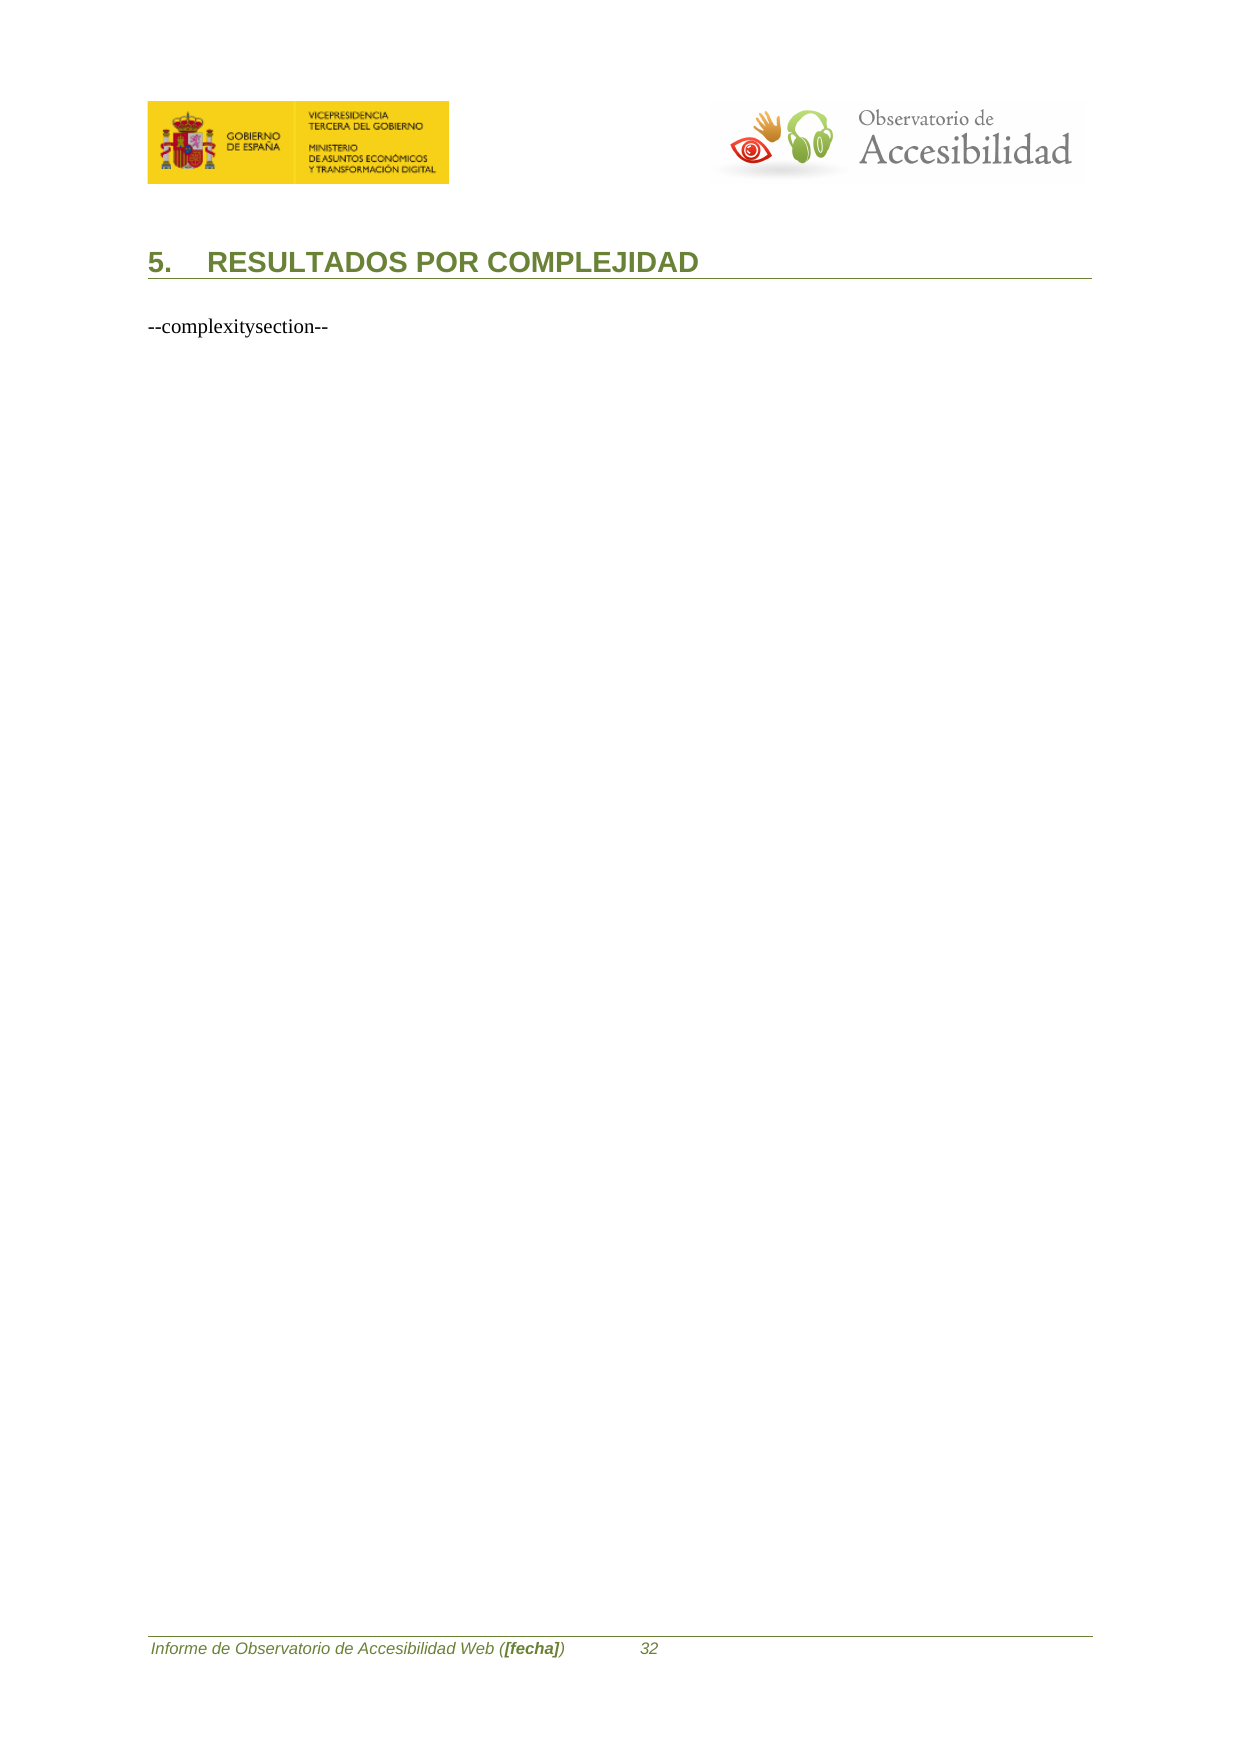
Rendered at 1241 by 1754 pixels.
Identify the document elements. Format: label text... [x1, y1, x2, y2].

picture [147, 101, 450, 184]
text --complexitysection-- [148, 314, 1092, 338]
subtitle Resultados por complejidad [148, 245, 1092, 278]
picture [710, 101, 1086, 184]
